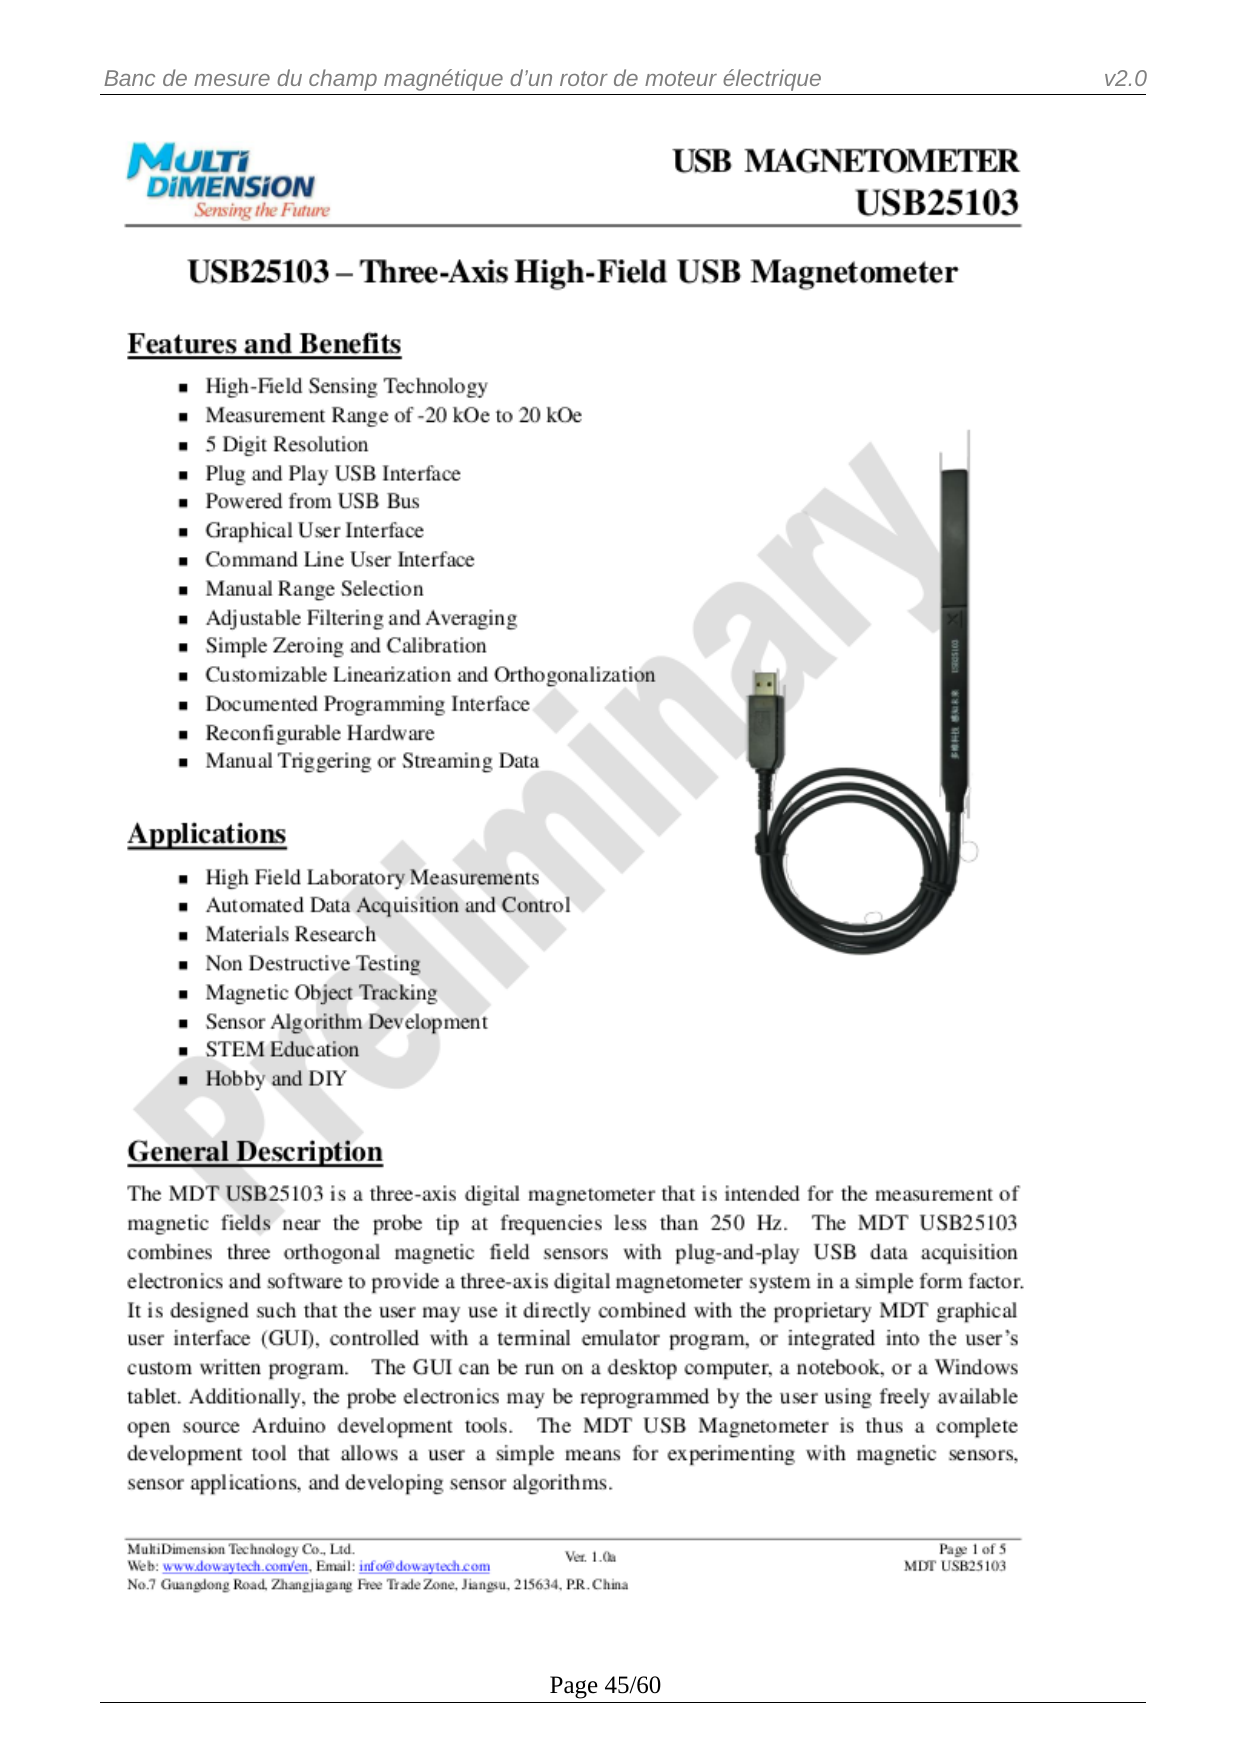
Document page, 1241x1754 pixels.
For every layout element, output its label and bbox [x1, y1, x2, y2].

picture [103, 123, 1047, 1608]
